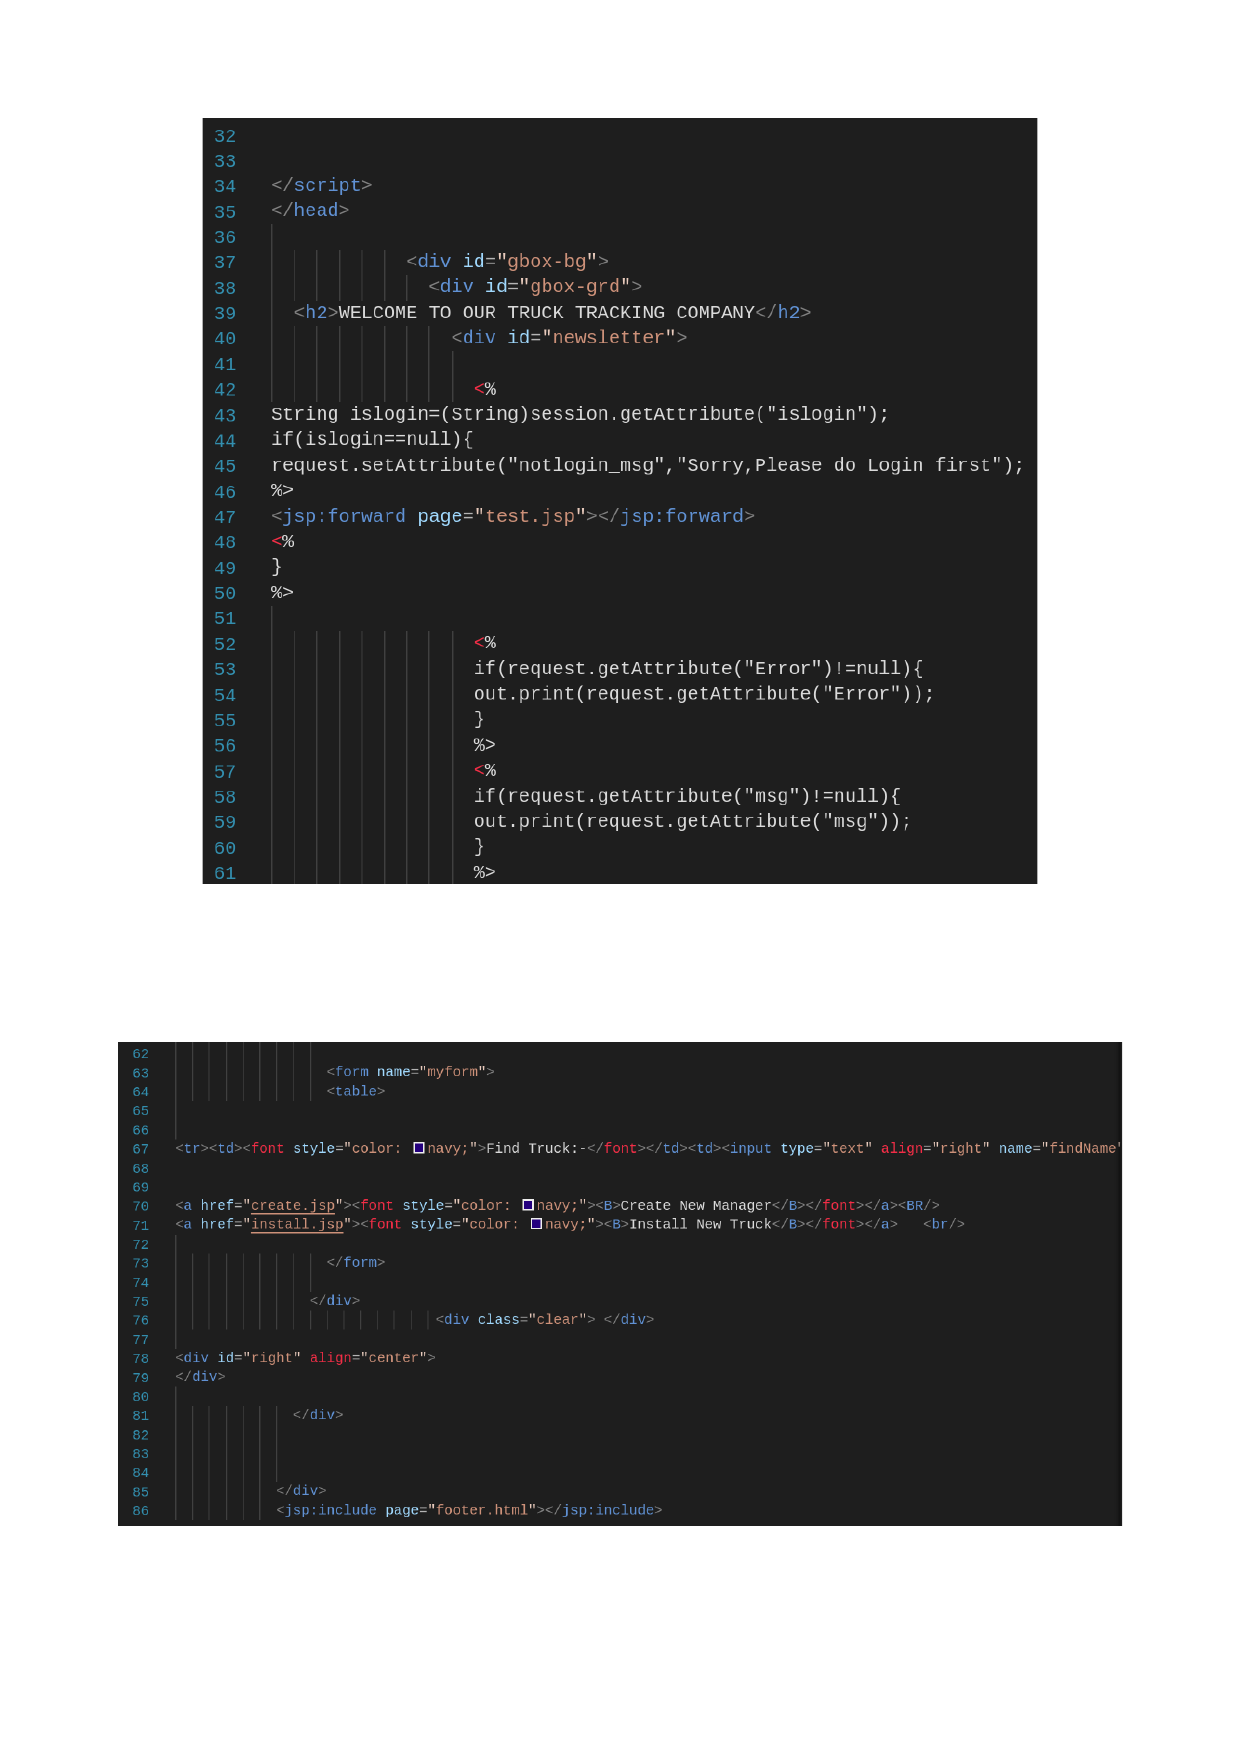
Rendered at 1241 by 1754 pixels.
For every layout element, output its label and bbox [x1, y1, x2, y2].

picture [118, 1042, 1123, 1526]
picture [202, 118, 1038, 884]
